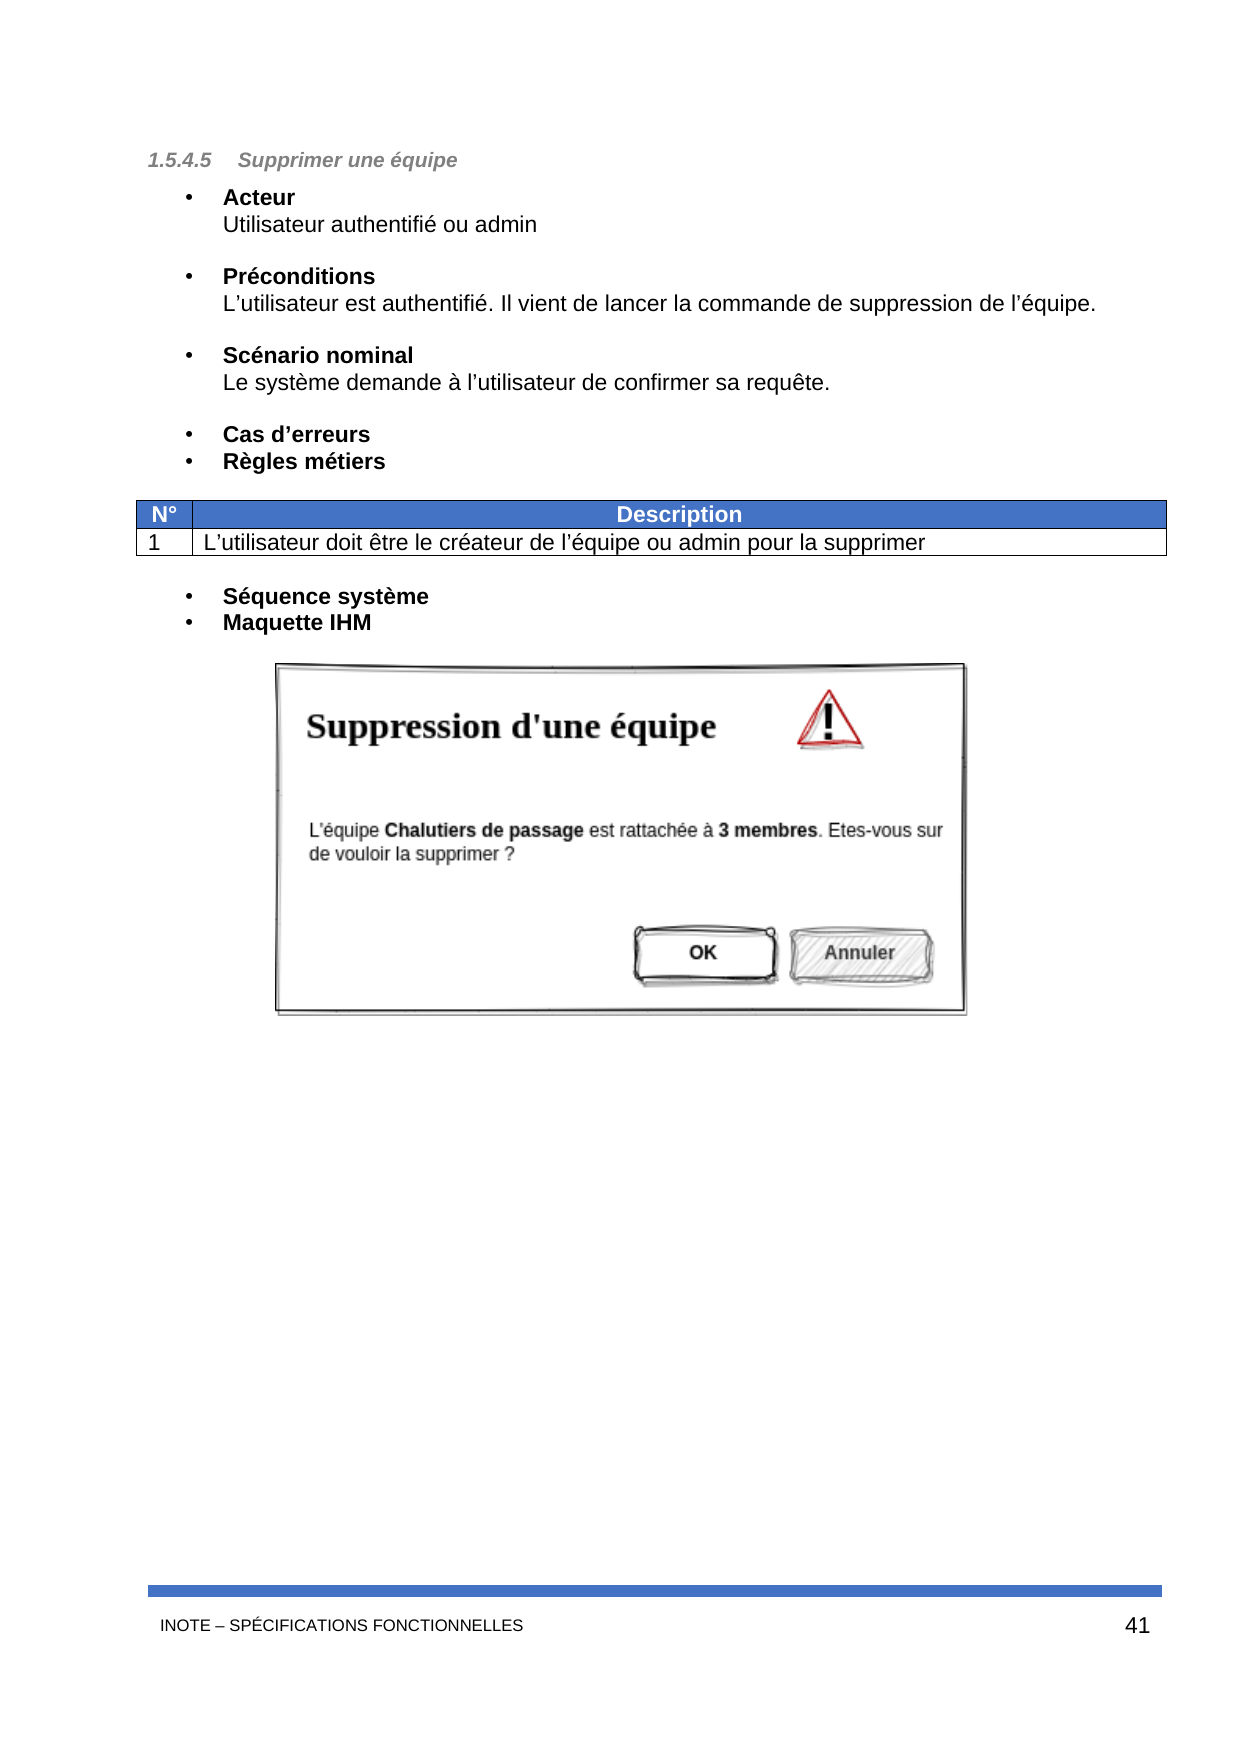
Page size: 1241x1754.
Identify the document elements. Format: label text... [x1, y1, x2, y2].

table_cell L’utilisateur doit être le créateur de l’équipe ou admin pour la supprimer [193, 529, 1166, 555]
list Utilisateur authentifié ou admin [185, 211, 1162, 237]
subtitle Supprimer une équipe [148, 148, 1162, 172]
table_header Description [193, 501, 1166, 528]
list Le système demande à l’utilisateur de confirmer sa requête. [185, 369, 1162, 395]
list Cas d’erreurs [185, 421, 1162, 448]
list Scénario nominal [185, 342, 1162, 369]
list Maquette IHM [185, 609, 1162, 635]
list Préconditions [185, 263, 1162, 289]
table_header N° [137, 501, 192, 528]
list L’utilisateur est authentifié. Il vient de lancer la commande de suppression de l’équipe. [185, 289, 1162, 316]
list Acteur [185, 184, 1162, 211]
list Règles métiers [185, 448, 1162, 474]
picture [275, 663, 968, 1016]
list Séquence système [185, 583, 1162, 609]
table_cell 1 [137, 529, 192, 555]
